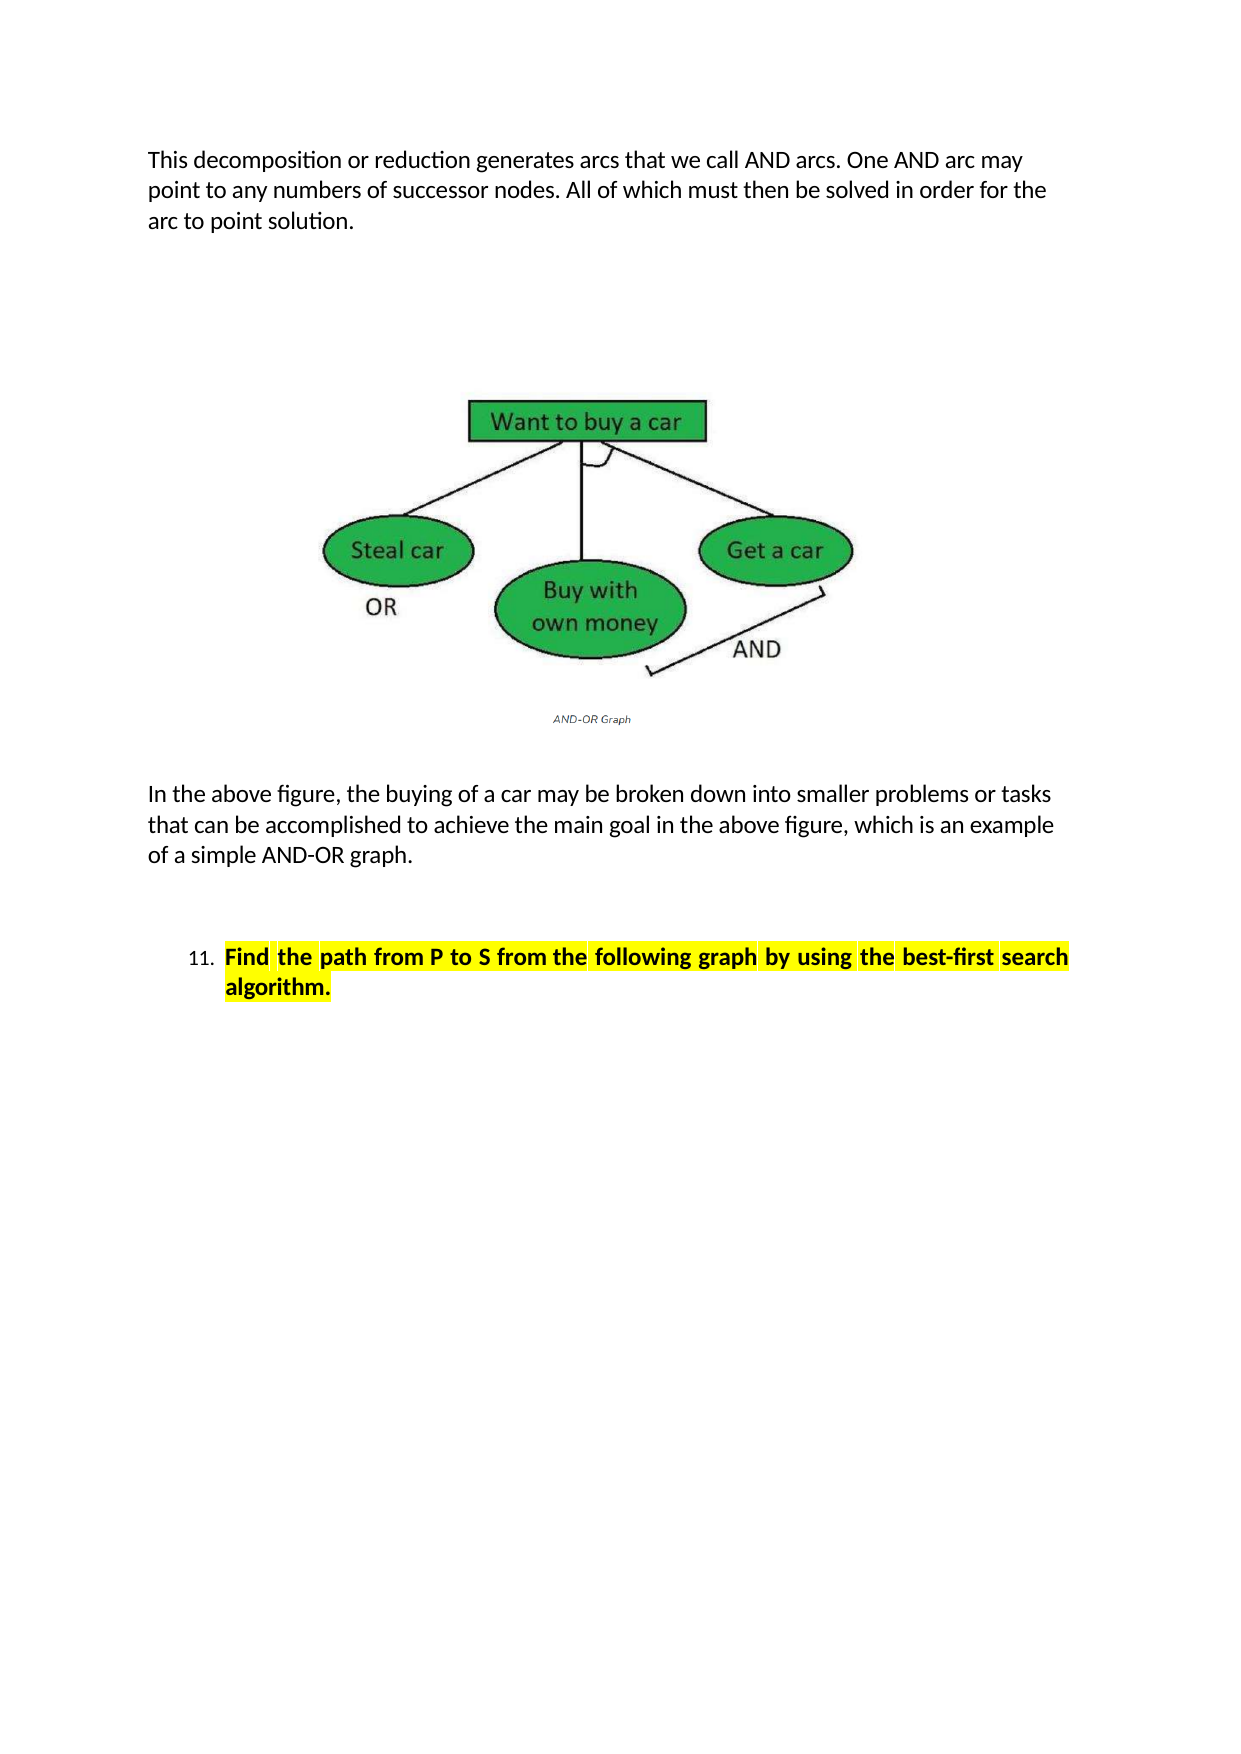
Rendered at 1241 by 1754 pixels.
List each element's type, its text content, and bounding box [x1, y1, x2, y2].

list In the above figure, the buying of a car may be broken down into smaller problems or tasks that can be accomplished to achieve the main goal in the above figure, which is an example of a simple AND-OR graph. [148, 778, 1078, 870]
picture [297, 382, 863, 732]
list Find the path from P to S from the following graph by using the best-first search algorithm. [188, 941, 1078, 1002]
list This decomposition or reduction generates arcs that we call AND arcs. One AND arc may point to any numbers of successor nodes. All of which must then be solved in order for the arc to point solution. [148, 144, 1078, 235]
